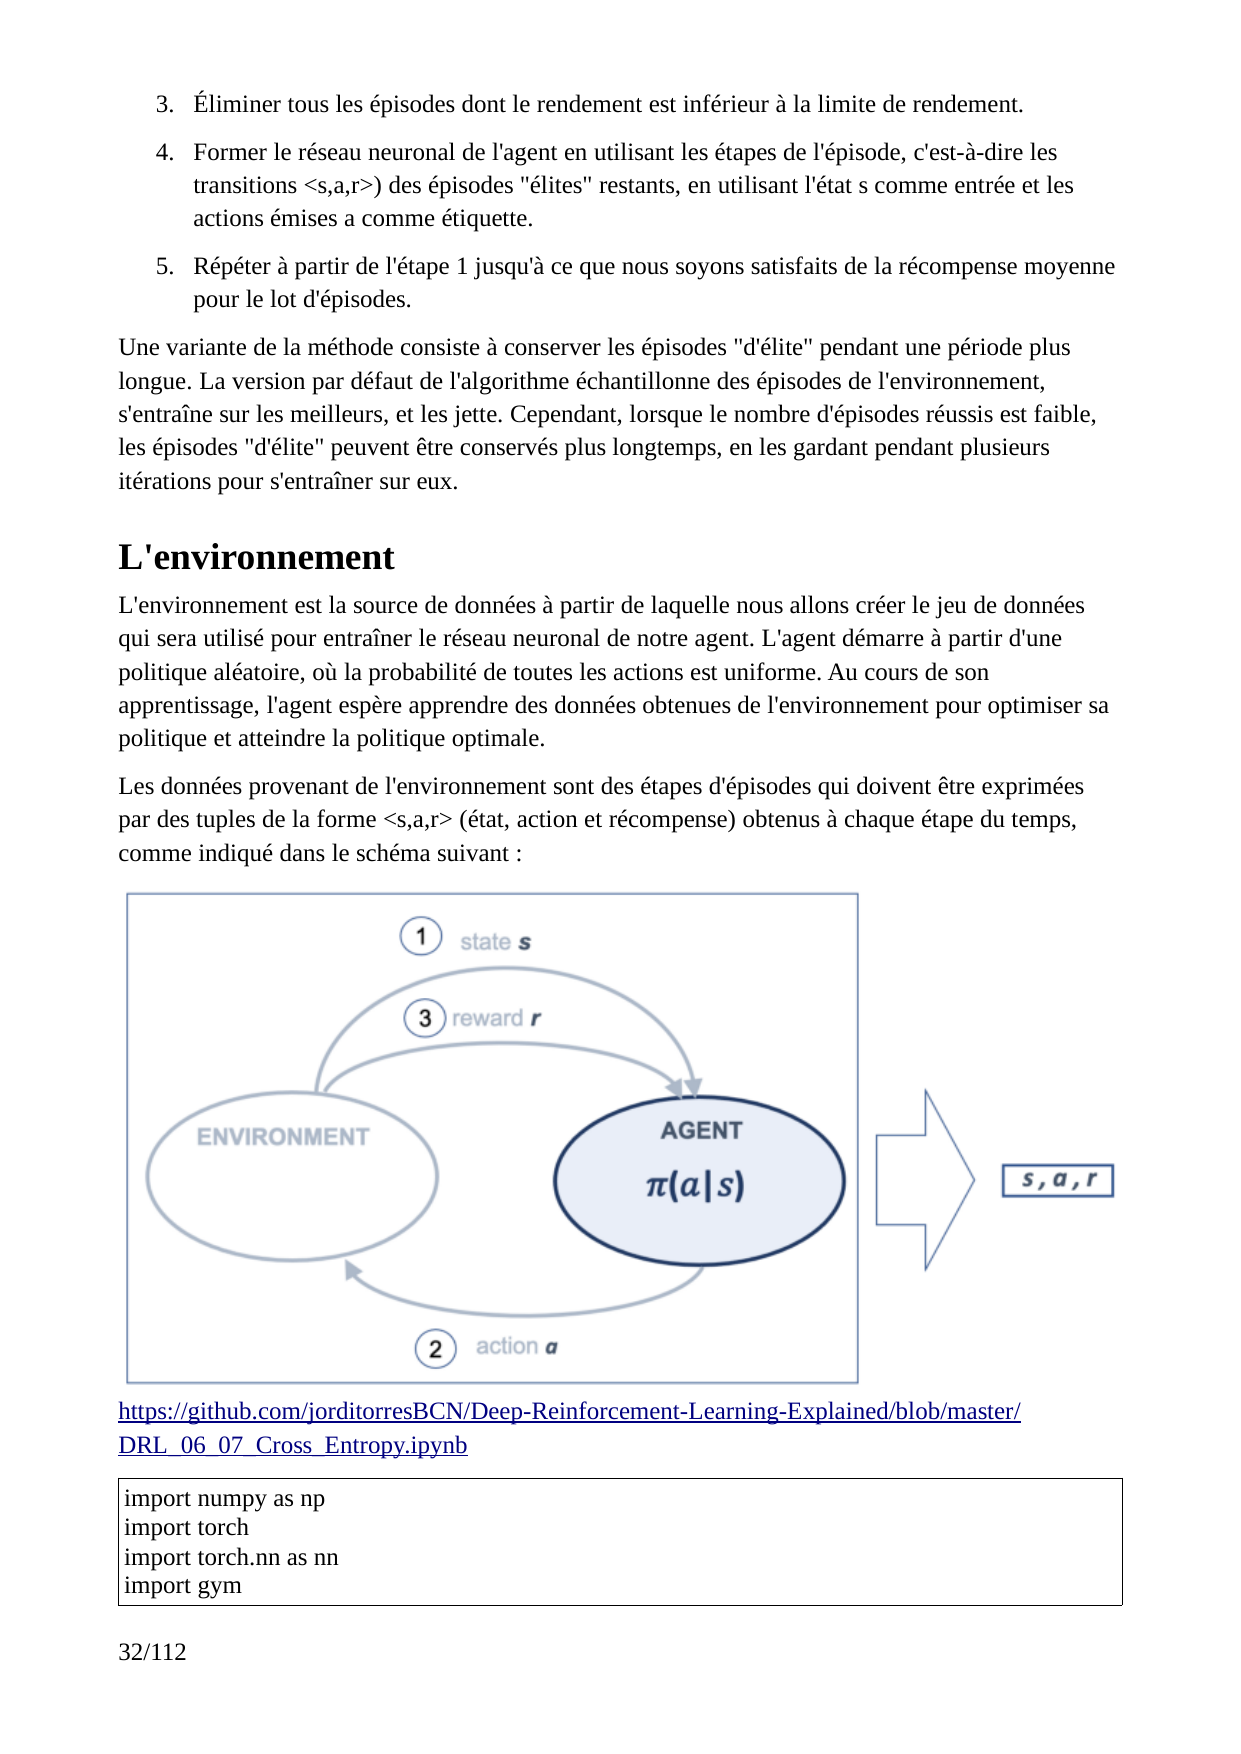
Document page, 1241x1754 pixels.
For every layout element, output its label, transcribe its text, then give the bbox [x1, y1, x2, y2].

list Répéter à partir de l'étape 1 jusqu'à ce que nous soyons satisfaits de la récompense moyenne pour le lot d'épisodes. [156, 251, 1122, 313]
text https://github.com/jorditorresBCN/Deep-Reinforcement-Learning-Explained/blob/master/DRL_06_07_Cross_Entropy.ipynb [118, 1392, 1122, 1458]
text Les données provenant de l'environnement sont des étapes d'épisodes qui doivent être exprimées par des tuples de la forme <s,a,r> (état, action et récompense) obtenus à chaque étape du temps, comme indiqué dans le schéma suivant : [118, 771, 1122, 867]
text L'environnement est la source de données à partir de laquelle nous allons créer le jeu de données qui sera utilisé pour entraîner le réseau neuronal de notre agent. L'agent démarre à partir d'une politique aléatoire, où la probabilité de toutes les actions est uniforme. Au cours de son apprentissage, l'agent espère apprendre des données obtenues de l'environnement pour optimiser sa politique et atteindre la politique optimale. [118, 590, 1122, 752]
picture [118, 885, 1123, 1392]
list Former le réseau neuronal de l'agent en utilisant les étapes de l'épisode, c'est-à-dire les transitions <s,a,r>) des épisodes "élites" restants, en utilisant l'état s comme entrée et les actions émises a comme étiquette. [156, 136, 1122, 232]
text Une variante de la méthode consiste à conserver les épisodes "d'élite" pendant une période plus longue. La version par défaut de l'algorithme échantillonne des épisodes de l'environnement, s'entraîne sur les meilleurs, et les jette. Cependant, lorsque le nombre d'épisodes réussis est faible, les épisodes "d'élite" peuvent être conservés plus longtemps, en les gardant pendant plusieurs itérations pour s'entraîner sur eux. [118, 332, 1122, 495]
list Éliminer tous les épisodes dont le rendement est inférieur à la limite de rendement. [156, 88, 1122, 118]
subtitle L'environnement [118, 534, 1122, 577]
table_header import numpy as np import torch import torch.nn as nn import gym [119, 1479, 1122, 1605]
